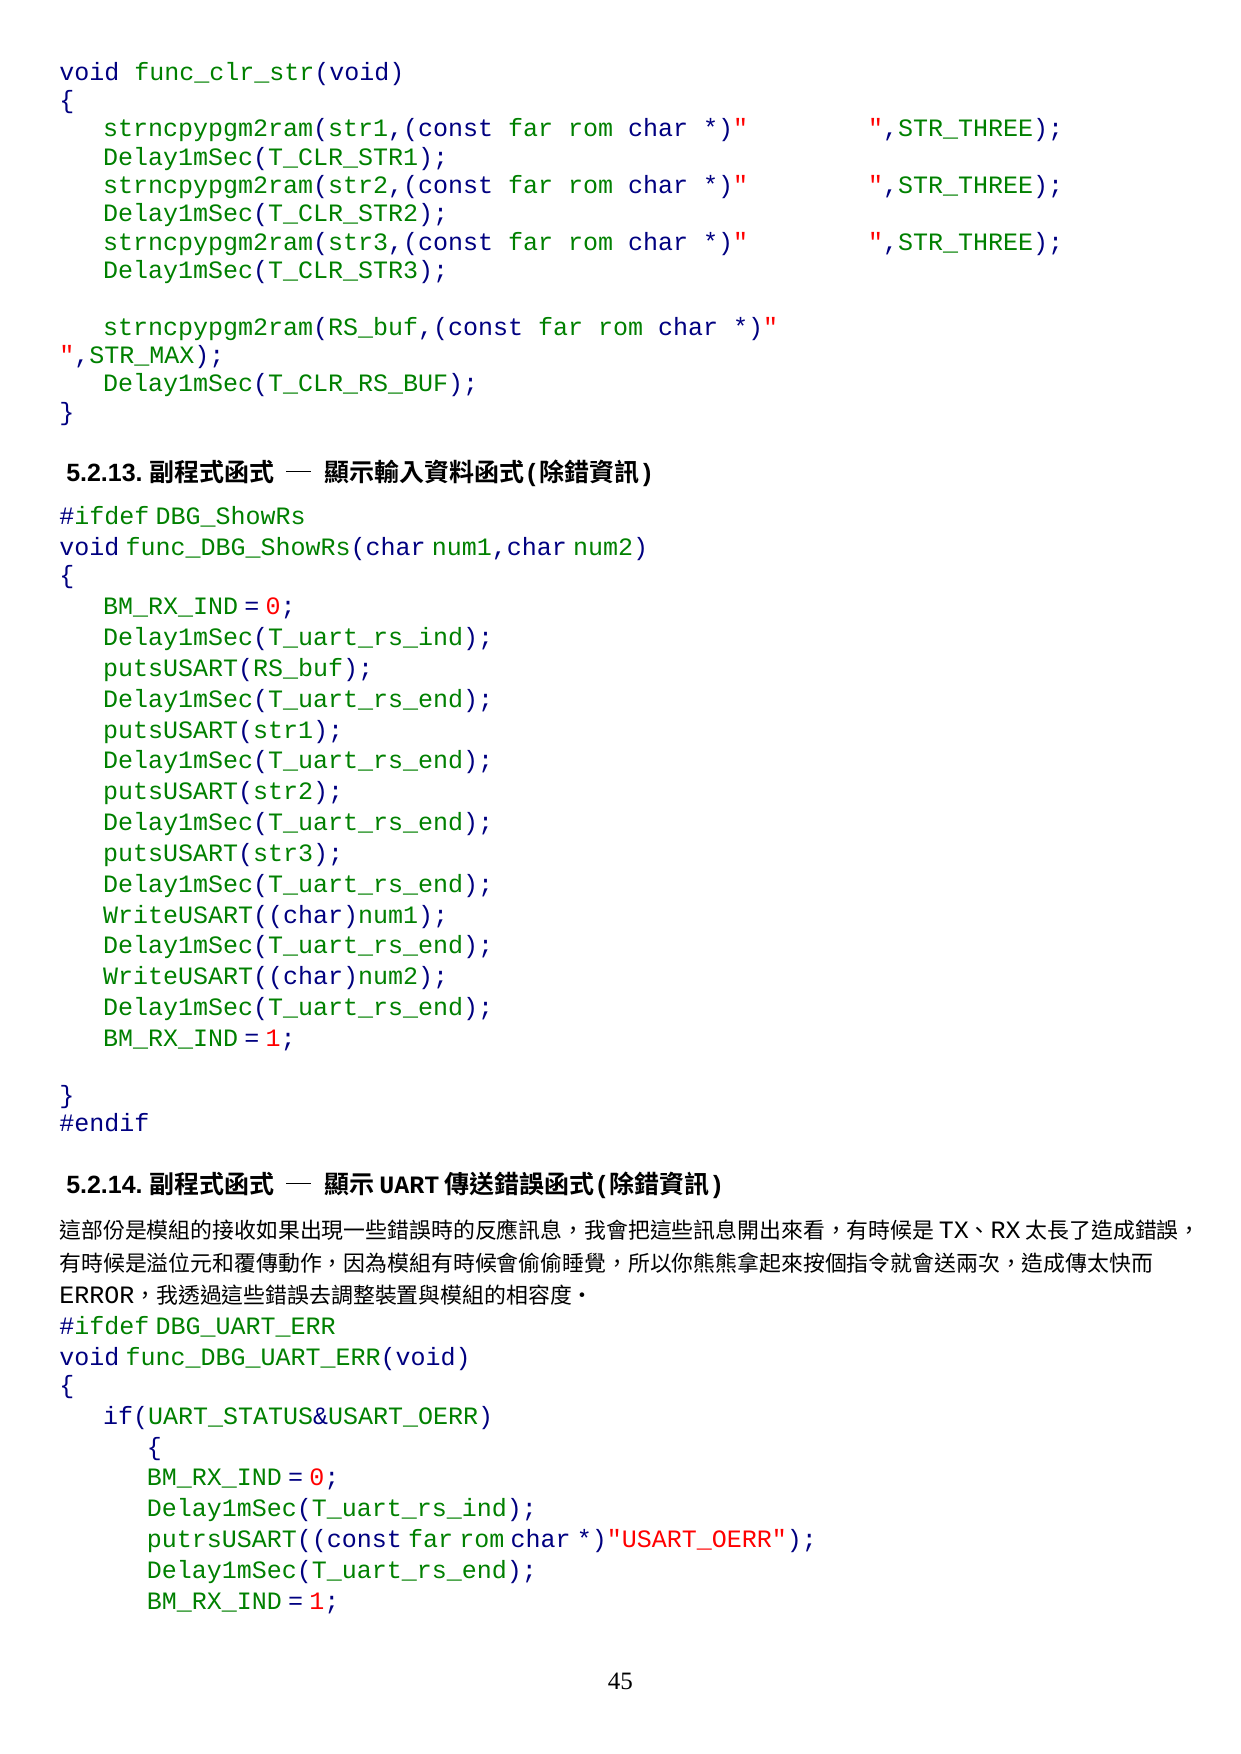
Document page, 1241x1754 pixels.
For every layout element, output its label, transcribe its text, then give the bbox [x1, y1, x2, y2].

text { [59, 1432, 1181, 1462]
text Delay1mSec(T_uart_rs_end); [59, 869, 1181, 900]
text void func_DBG_UART_ERR(void) [59, 1342, 1181, 1372]
text Delay1mSec(T_uart_rs_ind); [59, 622, 1181, 653]
text #ifdef DBG_UART_ERR [59, 1311, 1181, 1342]
text if(UART_STATUS&USART_OERR) [59, 1401, 1181, 1432]
text 這部份是模組的接收如果出現一些錯誤時的反應訊息，我會把這些訊息開出來看，有時候是TX、RX太長了造成錯誤，有時候是溢位元和覆傳動作，因為模組有時候會偷偷睡覺，所以你熊熊拿起來按個指令就會送兩次，造成傳太快而ERROR，我透過這些錯誤去調整裝置與模組的相容度‧ [59, 1213, 1181, 1311]
text BM_RX_IND = 1; [59, 1023, 1181, 1054]
text Delay1mSec(T_uart_rs_end); [59, 746, 1181, 776]
text } [59, 399, 1181, 427]
text putsUSART(str1); [59, 715, 1181, 746]
text void func_clr_str(void) [59, 59, 1181, 87]
text Delay1mSec(T_uart_rs_end); [59, 992, 1181, 1023]
text WriteUSART((char)num2); [59, 961, 1181, 992]
text putsUSART(str2); [59, 776, 1181, 807]
text BM_RX_IND = 0; [59, 591, 1181, 622]
text putrsUSART((const far rom char *)"USART_OERR"); [59, 1524, 1181, 1555]
text strncpypgm2ram(RS_buf,(const far rom char *)" ",STR_MAX); [59, 314, 1181, 371]
text #ifdef DBG_ShowRs [59, 501, 1181, 532]
text BM_RX_IND = 0; [59, 1462, 1181, 1493]
text Delay1mSec(T_uart_rs_ind); [59, 1493, 1181, 1524]
text Delay1mSec(T_CLR_STR3); [59, 257, 1181, 286]
subtitle 副程式函式 ─ 顯示UART傳送錯誤函式(除錯資訊) [59, 1164, 1181, 1201]
text #endif [59, 1111, 1181, 1139]
text { [59, 87, 1181, 116]
text WriteUSART((char)num1); [59, 900, 1181, 931]
text Delay1mSec(T_uart_rs_end); [59, 807, 1181, 838]
text Delay1mSec(T_CLR_STR1); [59, 144, 1181, 172]
subtitle 副程式函式 ─ 顯示輸入資料函式(除錯資訊) [59, 452, 1181, 489]
text { [59, 563, 1181, 591]
text void func_DBG_ShowRs(char num1,char num2) [59, 532, 1181, 563]
text { [59, 1372, 1181, 1401]
text strncpypgm2ram(str2,(const far rom char *)" ",STR_THREE); [59, 172, 1181, 201]
text BM_RX_IND = 1; [59, 1586, 1181, 1617]
text Delay1mSec(T_CLR_STR2); [59, 201, 1181, 229]
text Delay1mSec(T_uart_rs_end); [59, 931, 1181, 961]
text } [59, 1083, 1181, 1111]
text putsUSART(str3); [59, 838, 1181, 869]
text strncpypgm2ram(str1,(const far rom char *)" ",STR_THREE); [59, 116, 1181, 144]
text strncpypgm2ram(str3,(const far rom char *)" ",STR_THREE); [59, 229, 1181, 257]
text Delay1mSec(T_uart_rs_end); [59, 1555, 1181, 1586]
text putsUSART(RS_buf); [59, 653, 1181, 684]
text Delay1mSec(T_uart_rs_end); [59, 684, 1181, 715]
text Delay1mSec(T_CLR_RS_BUF); [59, 371, 1181, 399]
